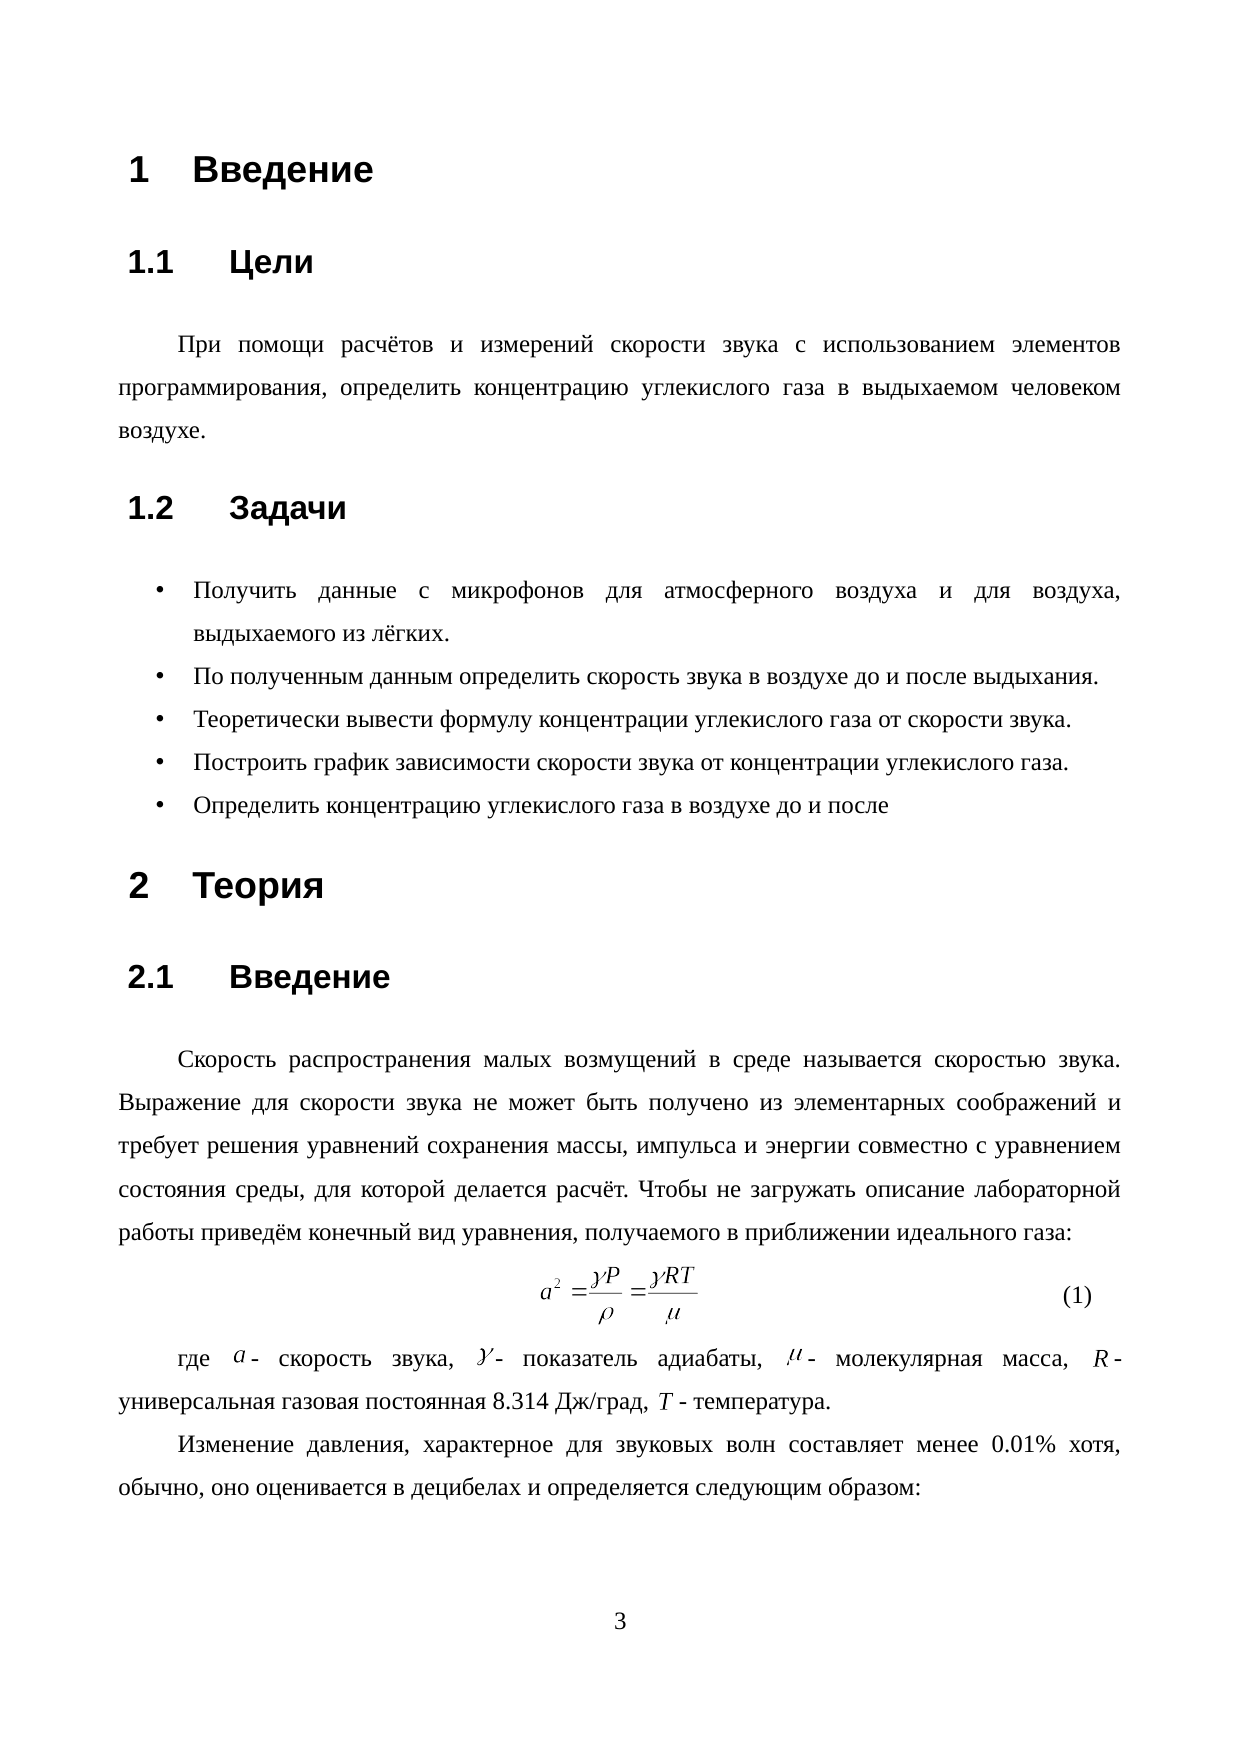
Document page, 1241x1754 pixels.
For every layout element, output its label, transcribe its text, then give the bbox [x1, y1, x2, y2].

subtitle Введение [118, 148, 1122, 191]
subtitle Введение [118, 957, 1122, 996]
subtitle Теория [118, 863, 1122, 906]
text (1) [118, 1260, 1122, 1329]
text где - скорость звука, - показатель адиабаты, - молекулярная масса, - универсальная газовая постоянная 8.314 Дж/град, - температура. [118, 1343, 1122, 1415]
list Получить данные с микрофонов для атмосферного воздуха и для воздуха, выдыхаемого из лёгких. [156, 575, 1122, 647]
subtitle Задачи [118, 488, 1122, 526]
list Построить график зависимости скорости звука от концентрации углекислого газа. [156, 747, 1122, 776]
text Изменение давления, характерное для звуковых волн составляет менее 0.01% хотя, обычно, оно оценивается в децибелах и определяется следующим образом: [118, 1429, 1122, 1501]
list Определить концентрацию углекислого газа в воздухе до и после [156, 790, 1122, 819]
list По полученным данным определить скорость звука в воздухе до и после выдыхания. [156, 661, 1122, 690]
text При помощи расчётов и измерений скорости звука с использованием элементов программирования, определить концентрацию углекислого газа в выдыхаемом человеком воздухе. [118, 329, 1122, 444]
text Скорость распространения малых возмущений в среде называется скоростью звука. Выражение для скорости звука не может быть получено из элементарных соображений и требует решения уравнений сохранения массы, импульса и энергии совместно с уравнением состояния среды, для которой делается расчёт. Чтобы не загружать описание лабораторной работы приведём конечный вид уравнения, получаемого в приближении идеального газа: [118, 1044, 1122, 1246]
subtitle Цели [118, 242, 1122, 280]
list Теоретически вывести формулу концентрации углекислого газа от скорости звука. [156, 704, 1122, 733]
